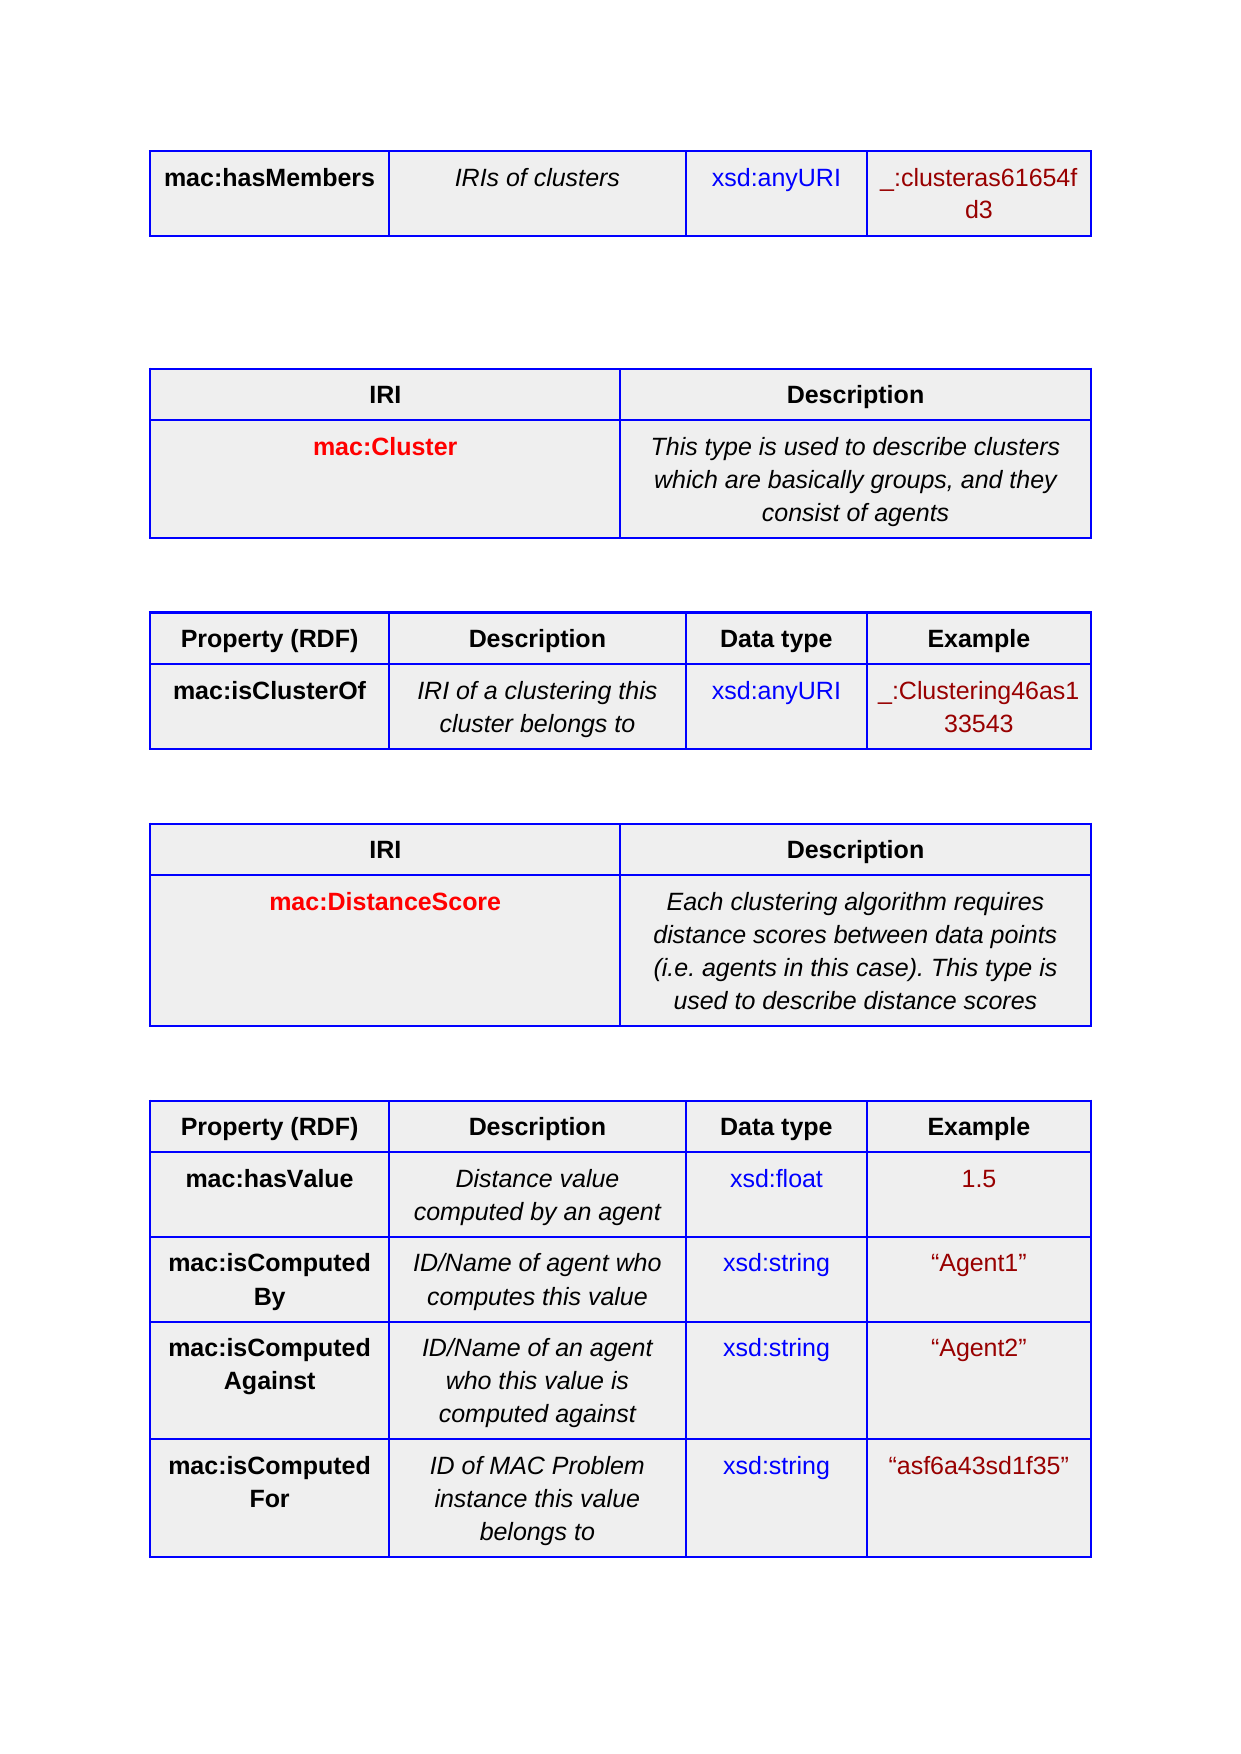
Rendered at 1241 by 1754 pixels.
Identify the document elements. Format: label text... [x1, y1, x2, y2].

table_header Example [868, 614, 1090, 663]
table_cell ID of MAC Problem instance this value belongs to [390, 1440, 685, 1556]
table_cell ID/Name of an agent who this value is computed against [390, 1323, 685, 1438]
table_cell mac:isComputedFor [151, 1440, 388, 1556]
table_cell “asf6a43sd1f35” [868, 1440, 1090, 1556]
table_cell xsd:string [687, 1440, 866, 1556]
table_cell “Agent1” [868, 1238, 1090, 1321]
table_cell mac:isComputedAgainst [151, 1323, 388, 1438]
table_cell mac:Cluster [151, 421, 619, 537]
table_cell _:clusteras61654fd3 [868, 152, 1090, 235]
table_header IRI [151, 370, 619, 419]
table_header Property (RDF) [151, 614, 388, 663]
table_cell IRI of a clustering this cluster belongs to [390, 665, 685, 748]
table_header Description [390, 1102, 685, 1151]
table_cell xsd:float [687, 1153, 866, 1236]
table_header Property (RDF) [151, 1102, 388, 1151]
table_cell Distance value computed by an agent [390, 1153, 685, 1236]
table_cell _:Clustering46as133543 [868, 665, 1090, 748]
table_cell ID/Name of agent who computes this value [390, 1238, 685, 1321]
table_header Data type [687, 614, 866, 663]
table_cell mac:hasValue [151, 1153, 388, 1236]
table_cell “Agent2” [868, 1323, 1090, 1438]
table_cell mac:hasMembers [151, 152, 388, 235]
table_cell xsd:string [687, 1323, 866, 1438]
table_header Example [868, 1102, 1090, 1151]
table_cell Each clustering algorithm requires distance scores between data points (i.e. agents in this case). This type is used to describe distance scores [621, 876, 1090, 1025]
table_cell mac:isComputedBy [151, 1238, 388, 1321]
table_header Description [390, 614, 685, 663]
table_cell IRIs of clusters [390, 152, 685, 235]
table_cell xsd:anyURI [687, 152, 866, 235]
table_cell 1.5 [868, 1153, 1090, 1236]
table_cell xsd:string [687, 1238, 866, 1321]
table_cell mac:DistanceScore [151, 876, 619, 1025]
table_header Description [621, 370, 1090, 419]
table_cell xsd:anyURI [687, 665, 866, 748]
table_header Data type [687, 1102, 866, 1151]
table_cell mac:isClusterOf [151, 665, 388, 748]
table_cell This type is used to describe clusters which are basically groups, and they consist of agents [621, 421, 1090, 537]
table_header Description [621, 825, 1090, 874]
table_header IRI [151, 825, 619, 874]
